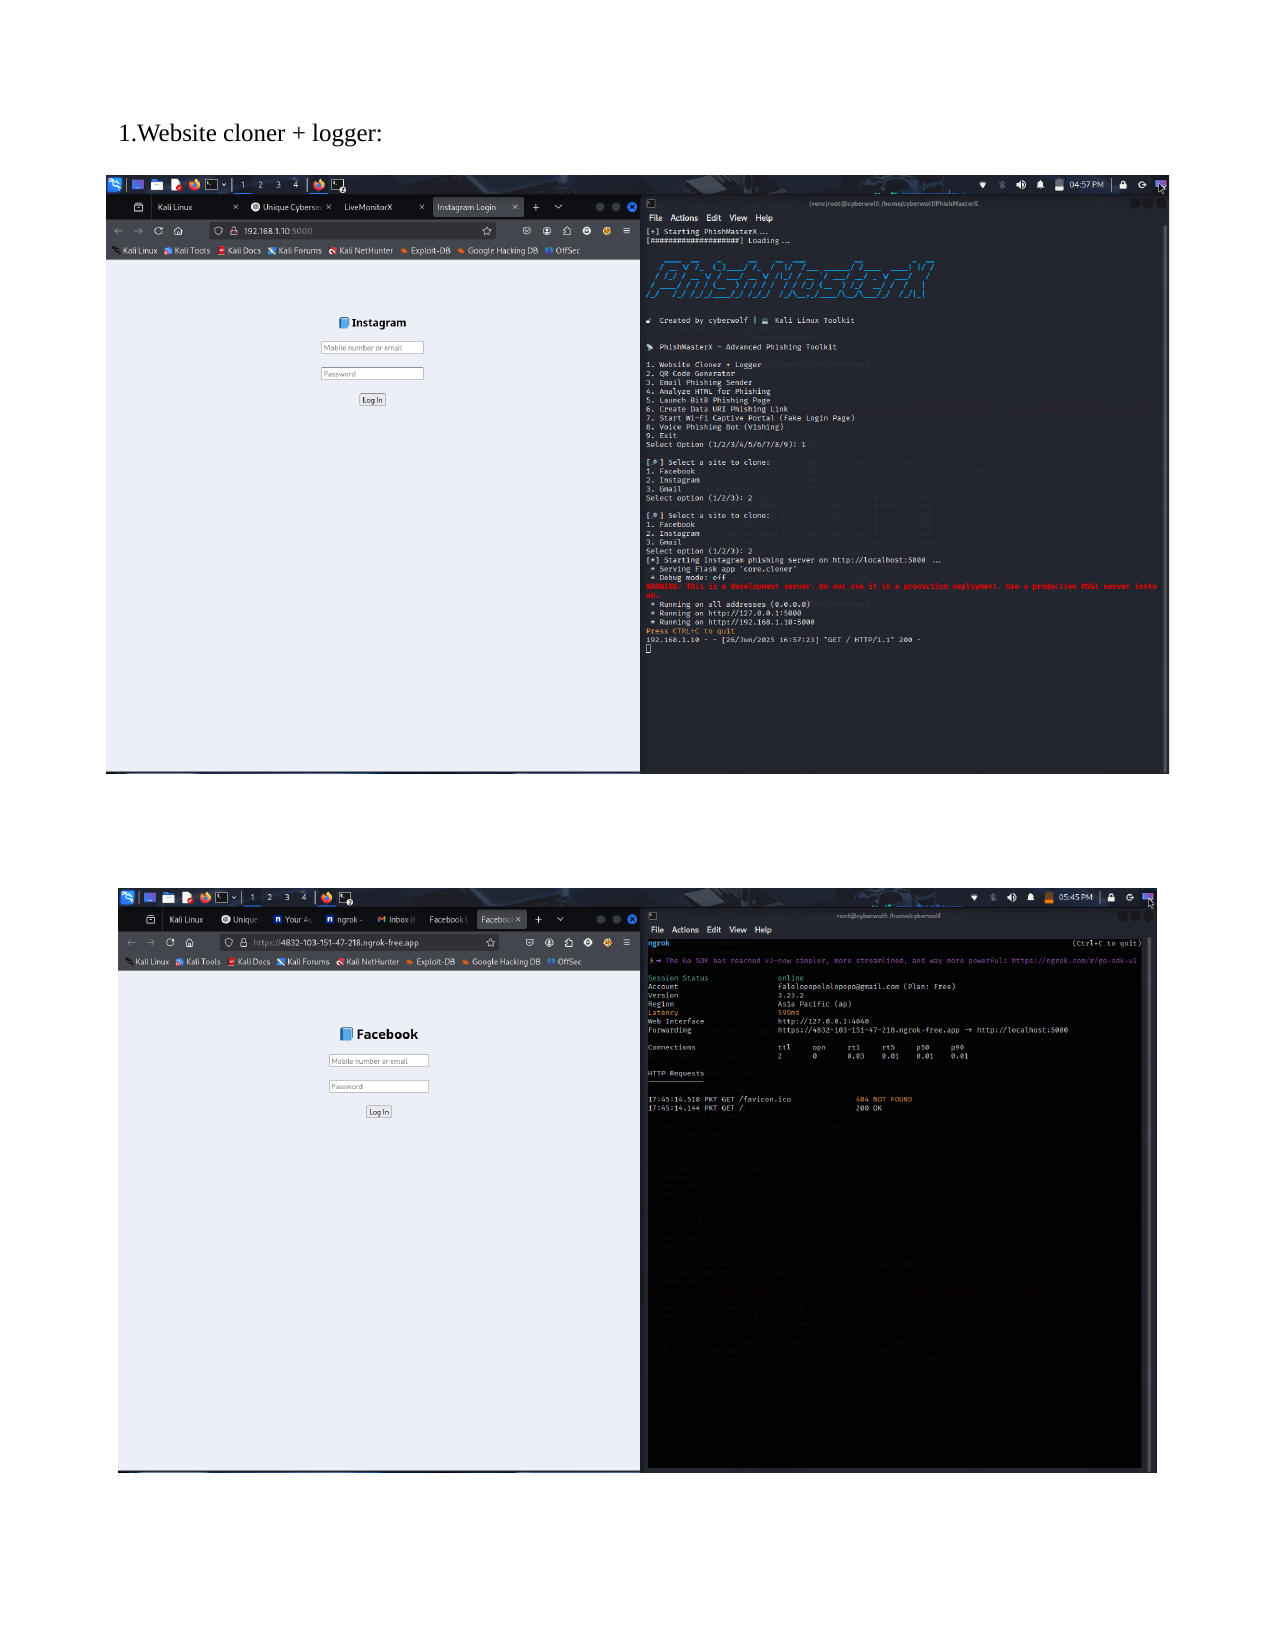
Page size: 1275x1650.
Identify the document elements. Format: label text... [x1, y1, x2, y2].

picture [118, 888, 1157, 1473]
picture [106, 175, 1170, 774]
text 1.Website cloner + logger: [118, 118, 1157, 147]
